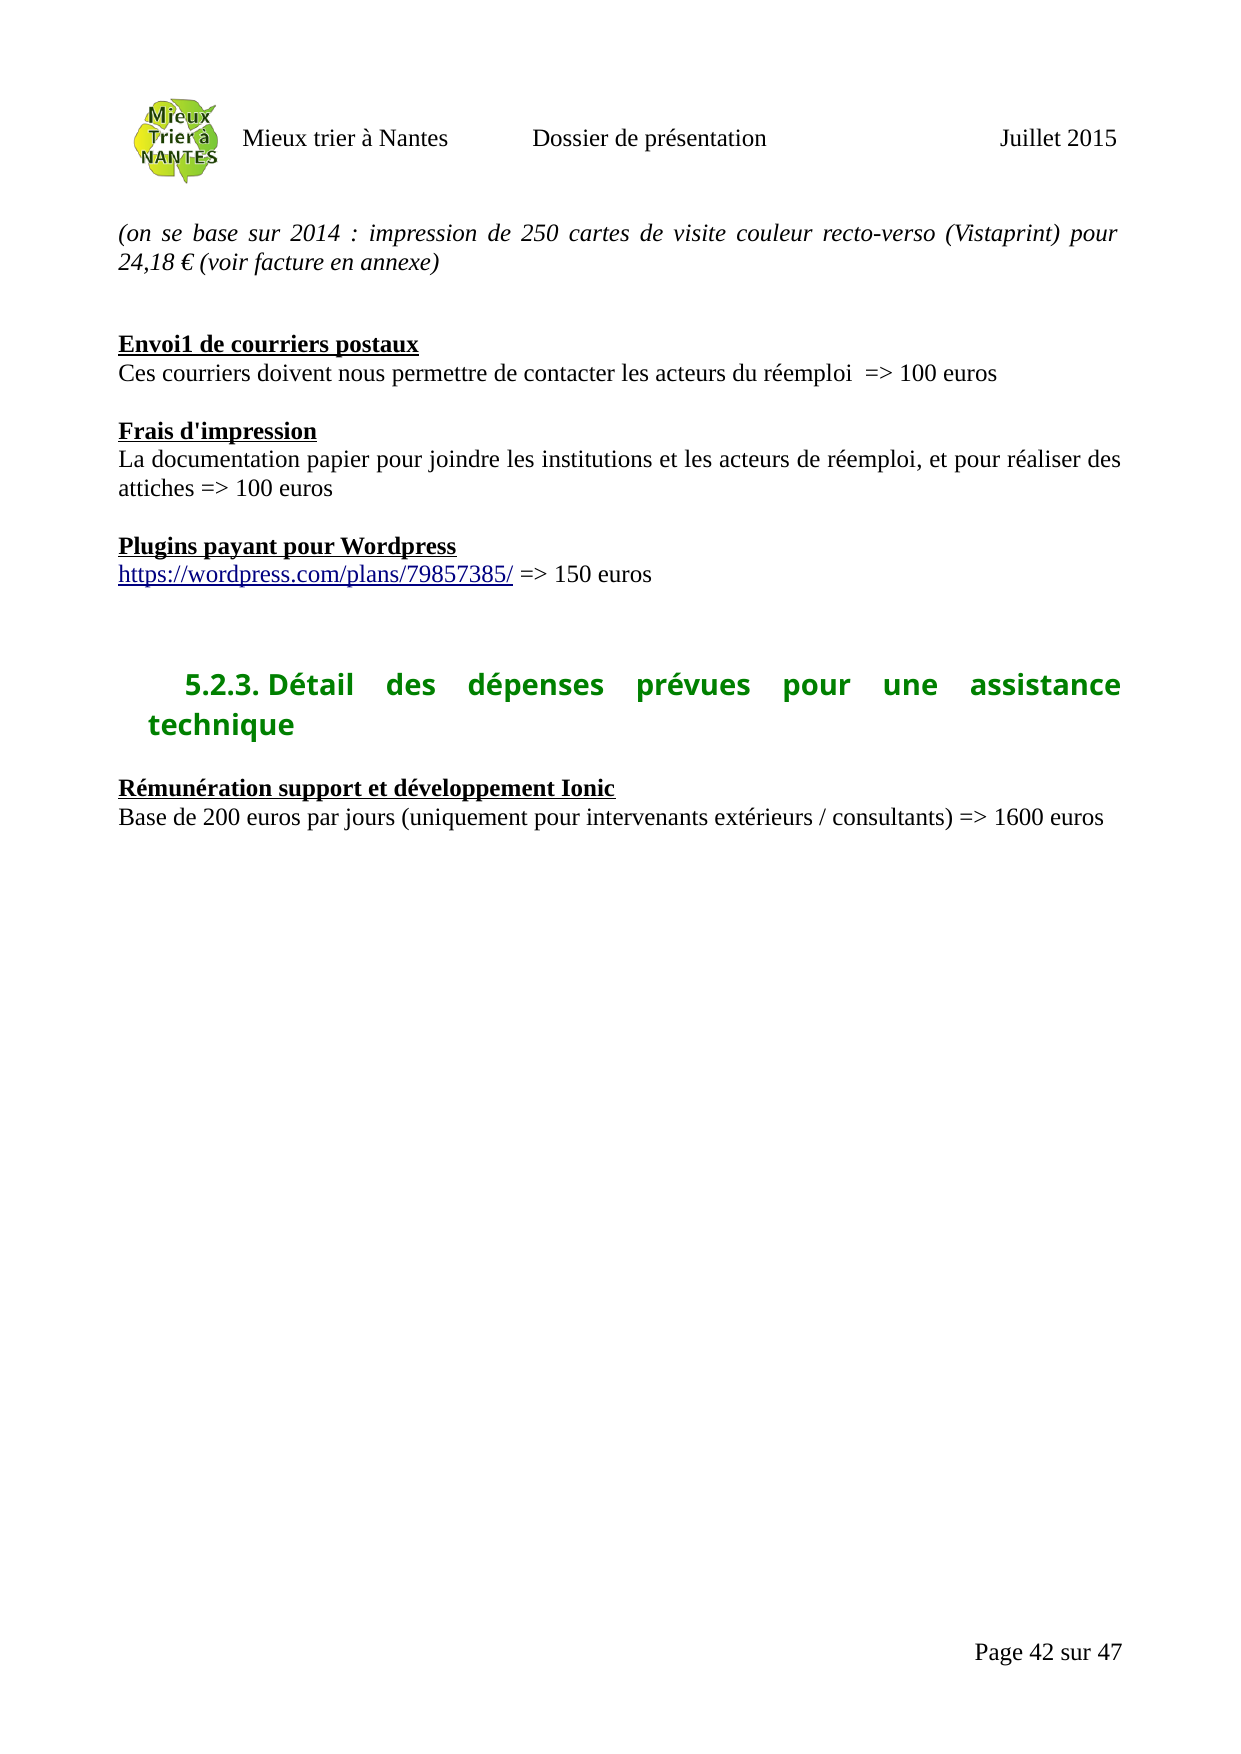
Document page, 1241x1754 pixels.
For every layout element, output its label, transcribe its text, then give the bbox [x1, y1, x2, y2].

text (on se base sur 2014 : impression de 250 cartes de visite couleur recto-verso (Vistaprint) pour 24,18 € (voir facture en annexe) [118, 218, 1122, 276]
text Envoi1 de courriers postaux [118, 329, 1122, 358]
picture [131, 95, 221, 185]
text Frais d'impression [118, 416, 1122, 444]
text La documentation papier pour joindre les institutions et les acteurs de réemploi, et pour réaliser des attiches => 100 euros [118, 444, 1122, 502]
text Plugins payant pour Wordpress [118, 531, 1122, 559]
text Ces courriers doivent nous permettre de contacter les acteurs du réemploi => 100 euros [118, 358, 1122, 387]
subtitle Détail des dépenses prévues pour une assistance technique [148, 664, 1122, 744]
text https://wordpress.com/plans/79857385/ => 150 euros [118, 559, 1122, 588]
text Rémunération support et développement Ionic [118, 773, 1122, 802]
text Base de 200 euros par jours (uniquement pour intervenants extérieurs / consultants) => 1600 euros [118, 802, 1122, 831]
